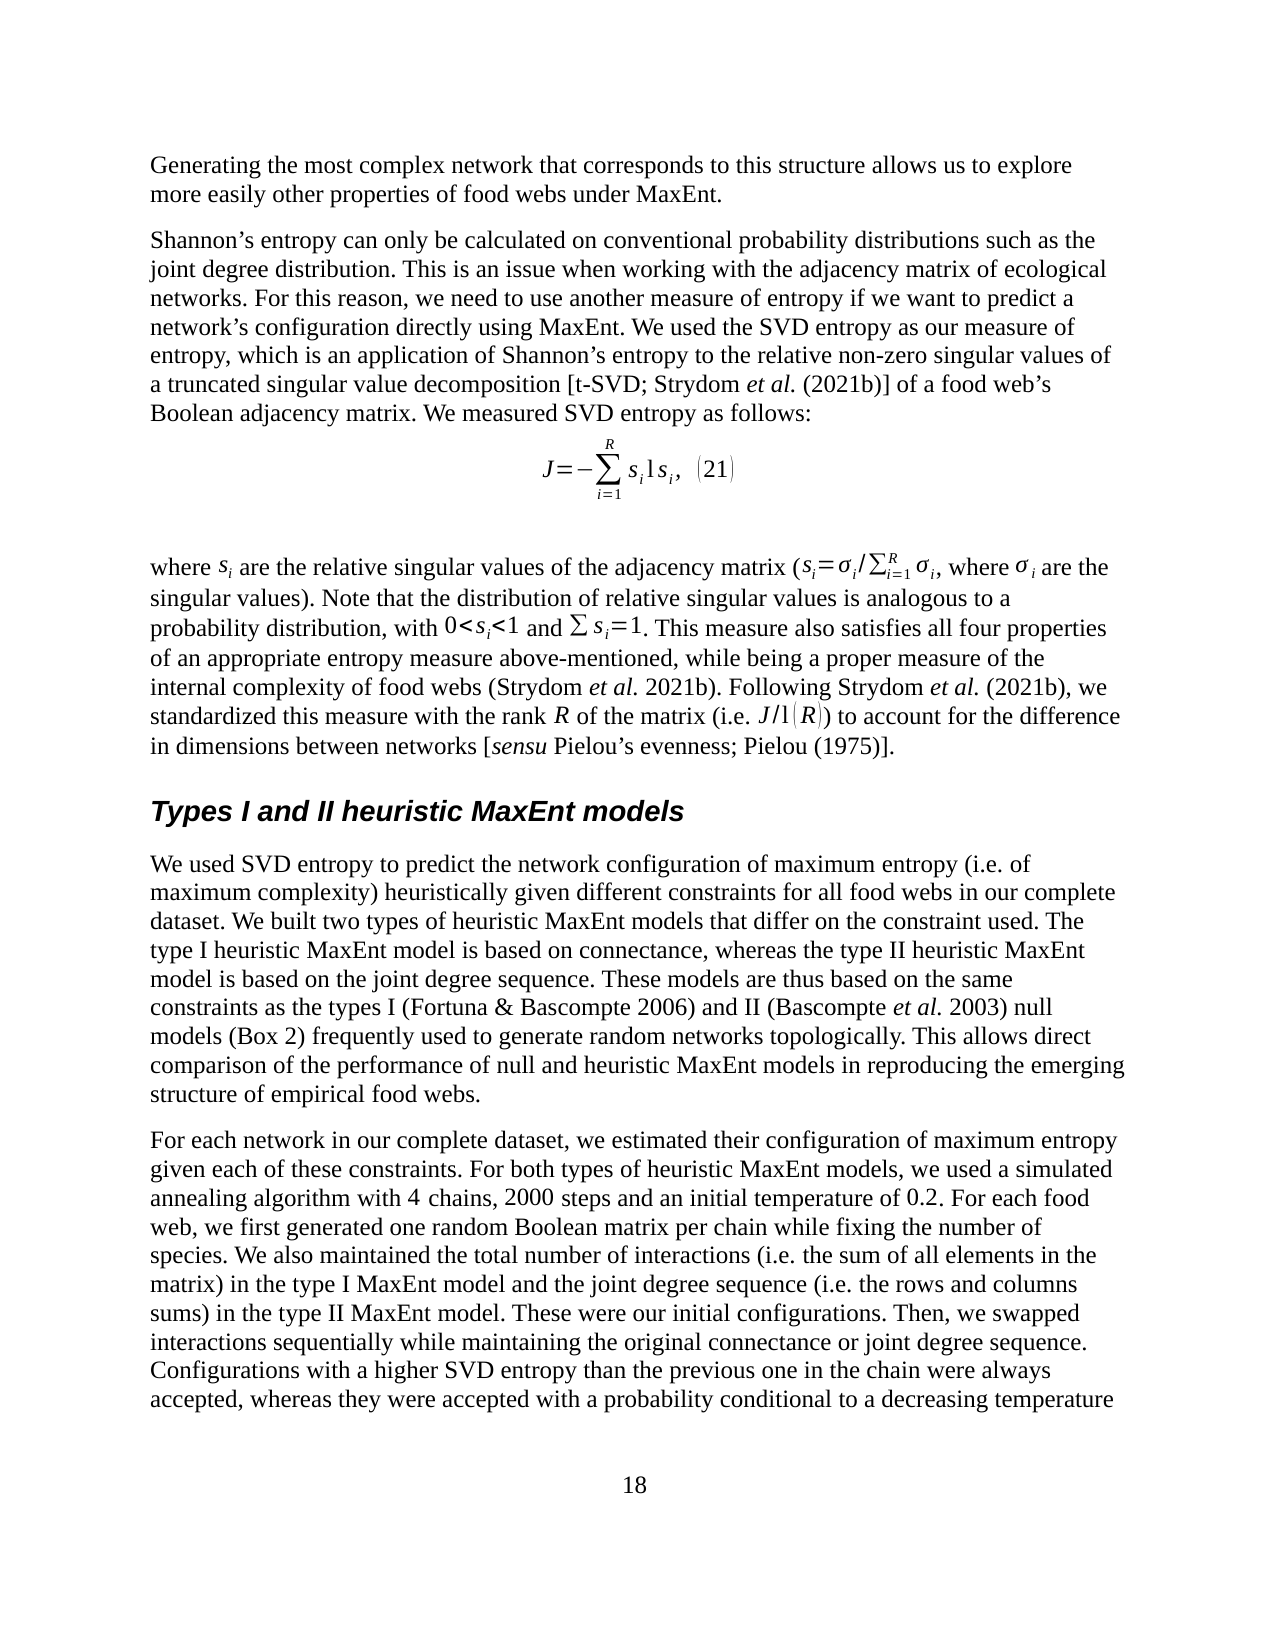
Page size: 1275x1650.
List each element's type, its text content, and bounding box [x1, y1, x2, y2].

text Generating the most complex network that corresponds to this structure allows us to explore more easily other properties of food webs under MaxEnt. [150, 150, 1125, 207]
text We used SVD entropy to predict the network configuration of maximum entropy (i.e. of maximum complexity) heuristically given different constraints for all food webs in our complete dataset. We built two types of heuristic MaxEnt models that differ on the constraint used. The type I heuristic MaxEnt model is based on connectance, whereas the type II heuristic MaxEnt model is based on the joint degree sequence. These models are thus based on the same constraints as the types I (Fortuna & Bascompte 2006) and II (Bascompte et al. 2003) null models (Box 2) frequently used to generate random networks topologically. This allows direct comparison of the performance of null and heuristic MaxEnt models in reproducing the emerging structure of empirical food webs. [150, 849, 1125, 1107]
subtitle Types I and II heuristic MaxEnt models [150, 794, 1125, 827]
text For each network in our complete dataset, we estimated their configuration of maximum entropy given each of these constraints. For both types of heuristic MaxEnt models, we used a simulated annealing algorithm with chains, steps and an initial temperature of . For each food web, we first generated one random Boolean matrix per chain while fixing the number of species. We also maintained the total number of interactions (i.e. the sum of all elements in the matrix) in the type I MaxEnt model and the joint degree sequence (i.e. the rows and columns sums) in the type II MaxEnt model. These were our initial configurations. Then, we swapped interactions sequentially while maintaining the original connectance or joint degree sequence. Configurations with a higher SVD entropy than the previous one in the chain were always accepted, whereas they were accepted with a probability conditional to a decreasing temperature [150, 1125, 1125, 1413]
text Shannon’s entropy can only be calculated on conventional probability distributions such as the joint degree distribution. This is an issue when working with the adjacency matrix of ecological networks. For this reason, we need to use another measure of entropy if we want to predict a network’s configuration directly using MaxEnt. We used the SVD entropy as our measure of entropy, which is an application of Shannon’s entropy to the relative non-zero singular values of a truncated singular value decomposition [t-SVD; Strydom et al. (2021b)] of a food web’s Boolean adjacency matrix. We measured SVD entropy as follows: [150, 225, 1125, 427]
text where are the relative singular values of the adjacency matrix (, where are the singular values). Note that the distribution of relative singular values is analogous to a probability distribution, with and . This measure also satisfies all four properties of an appropriate entropy measure above-mentioned, while being a proper measure of the internal complexity of food webs (Strydom et al. 2021b). Following Strydom et al. (2021b), we standardized this measure with the rank of the matrix (i.e. ) to account for the difference in dimensions between networks [sensu Pielou’s evenness; Pielou (1975)]. [150, 549, 1125, 760]
